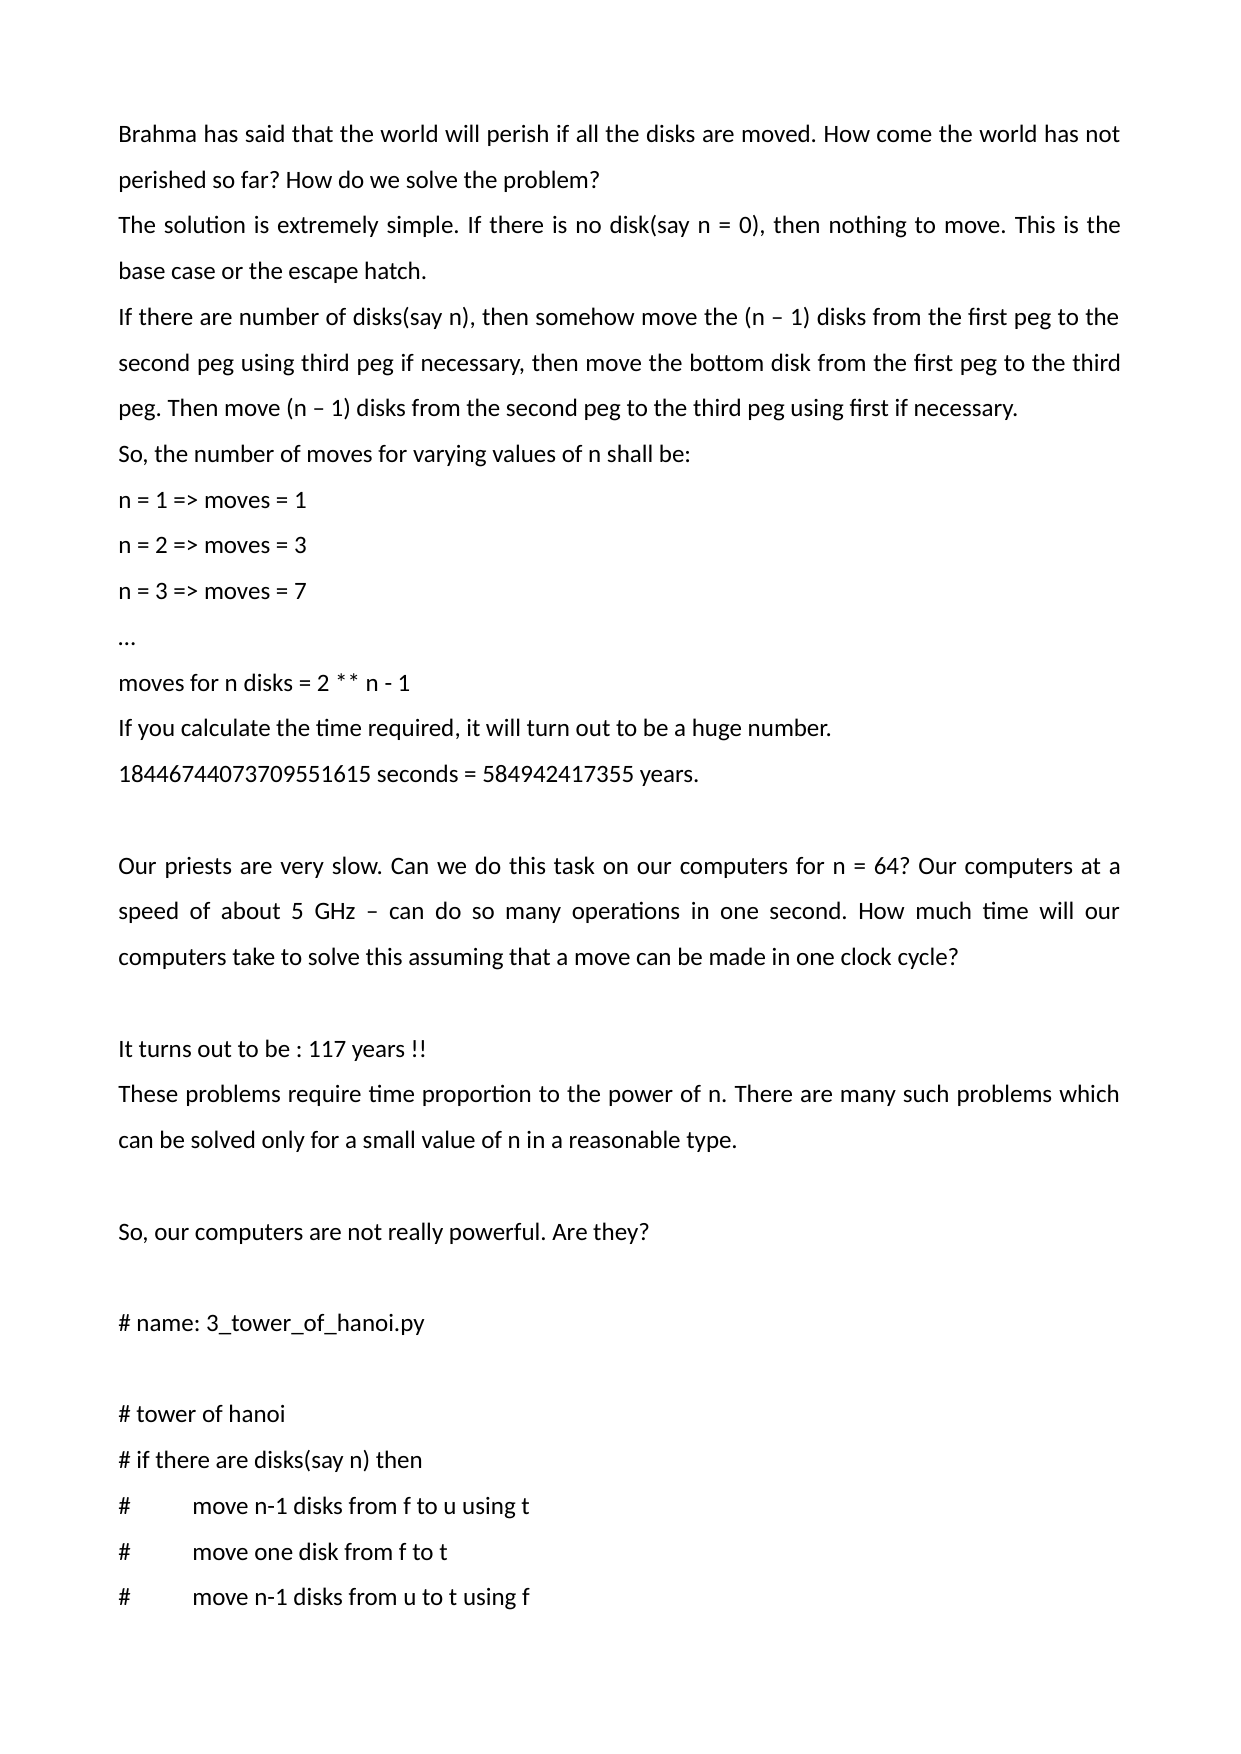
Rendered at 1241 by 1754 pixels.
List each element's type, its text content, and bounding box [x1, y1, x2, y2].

text These problems require time proportion to the power of n. There are many such problems which can be solved only for a small value of n in a reasonable type. [118, 1078, 1122, 1155]
text # move one disk from f to t [118, 1536, 1122, 1566]
text n = 3 => moves = 7 [118, 575, 1122, 606]
text So, our computers are not really powerful. Are they? [118, 1216, 1122, 1246]
text n = 2 => moves = 3 [118, 530, 1122, 560]
text So, the number of moves for varying values of n shall be: [118, 438, 1122, 469]
text The solution is extremely simple. If there is no disk(say n = 0), then nothing to move. This is the base case or the escape hatch. [118, 209, 1122, 286]
text # tower of hanoi [118, 1398, 1122, 1429]
text … [118, 621, 1122, 652]
text It turns out to be : 117 years !! [118, 1033, 1122, 1063]
text # if there are disks(say n) then [118, 1444, 1122, 1475]
text n = 1 => moves = 1 [118, 484, 1122, 514]
text moves for n disks = 2 ** n - 1 [118, 667, 1122, 697]
text 18446744073709551615 seconds = 584942417355 years. [118, 758, 1122, 789]
text # move n-1 disks from f to u using t [118, 1490, 1122, 1521]
text If there are number of disks(say n), then somehow move the (n – 1) disks from the first peg to the second peg using third peg if necessary, then move the bottom disk from the first peg to the third peg. Then move (n – 1) disks from the second peg to the third peg using first if necessary. [118, 301, 1122, 423]
text Brahma has said that the world will perish if all the disks are moved. How come the world has not perished so far? How do we solve the problem? [118, 118, 1122, 194]
text # move n-1 disks from u to t using f [118, 1581, 1122, 1612]
text Our priests are very slow. Can we do this task on our computers for n = 64? Our computers at a speed of about 5 GHz – can do so many operations in one second. How much time will our computers take to solve this assuming that a move can be made in one clock cycle? [118, 850, 1122, 972]
text # name: 3_tower_of_hanoi.py [118, 1307, 1122, 1338]
text If you calculate the time required, it will turn out to be a huge number. [118, 713, 1122, 743]
